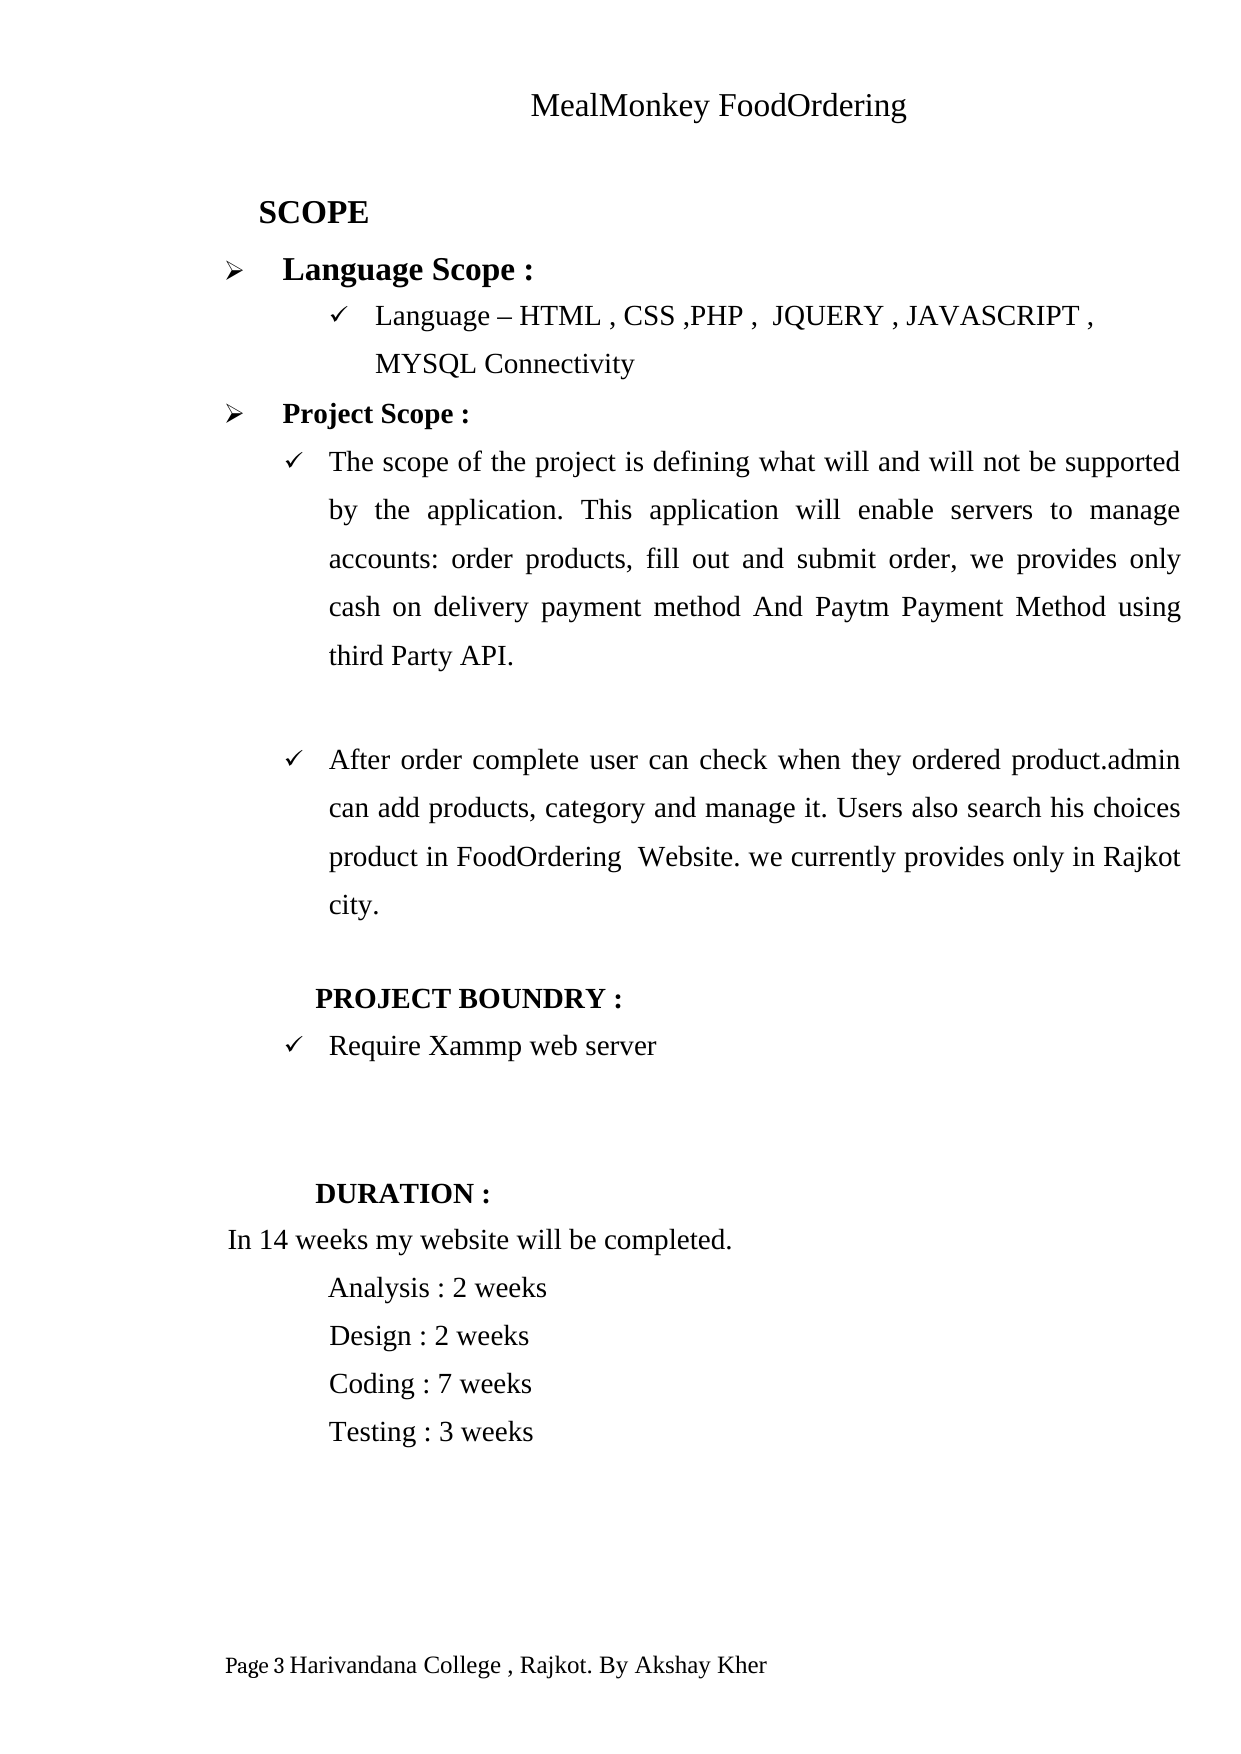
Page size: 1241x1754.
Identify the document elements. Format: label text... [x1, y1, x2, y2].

text Coding : 7 weeks [150, 1366, 711, 1400]
list Require Xammp web server [284, 1028, 1182, 1062]
text Analysis : 2 weeks [150, 1270, 725, 1304]
list The scope of the project is defining what will and will not be supported by the application. This application will enable servers to manage accounts: order products, fill out and submit order, we provides only cash on delivery payment method And Paytm Payment Method using third Party API. [284, 444, 1182, 671]
list Language Scope : [223, 249, 1182, 288]
text Testing : 3 weeks [150, 1414, 712, 1448]
text SCOPE [150, 192, 1185, 231]
list Language – HTML , CSS ,PHP , JQUERY , JAVASCRIPT , MYSQL Connectivity [328, 298, 1185, 380]
text Design : 2 weeks [150, 1318, 708, 1352]
text PROJECT BOUNDRY : [150, 982, 1185, 1015]
text In 14 weeks my website will be completed. [150, 1222, 733, 1256]
list After order complete user can check when they ordered product.admin can add products, category and manage it. Users also search his choices product in FoodOrdering Website. we currently provides only in Rajkot city. [284, 742, 1182, 921]
text DURATION : [150, 1176, 1185, 1209]
list Project Scope : [223, 396, 1182, 430]
